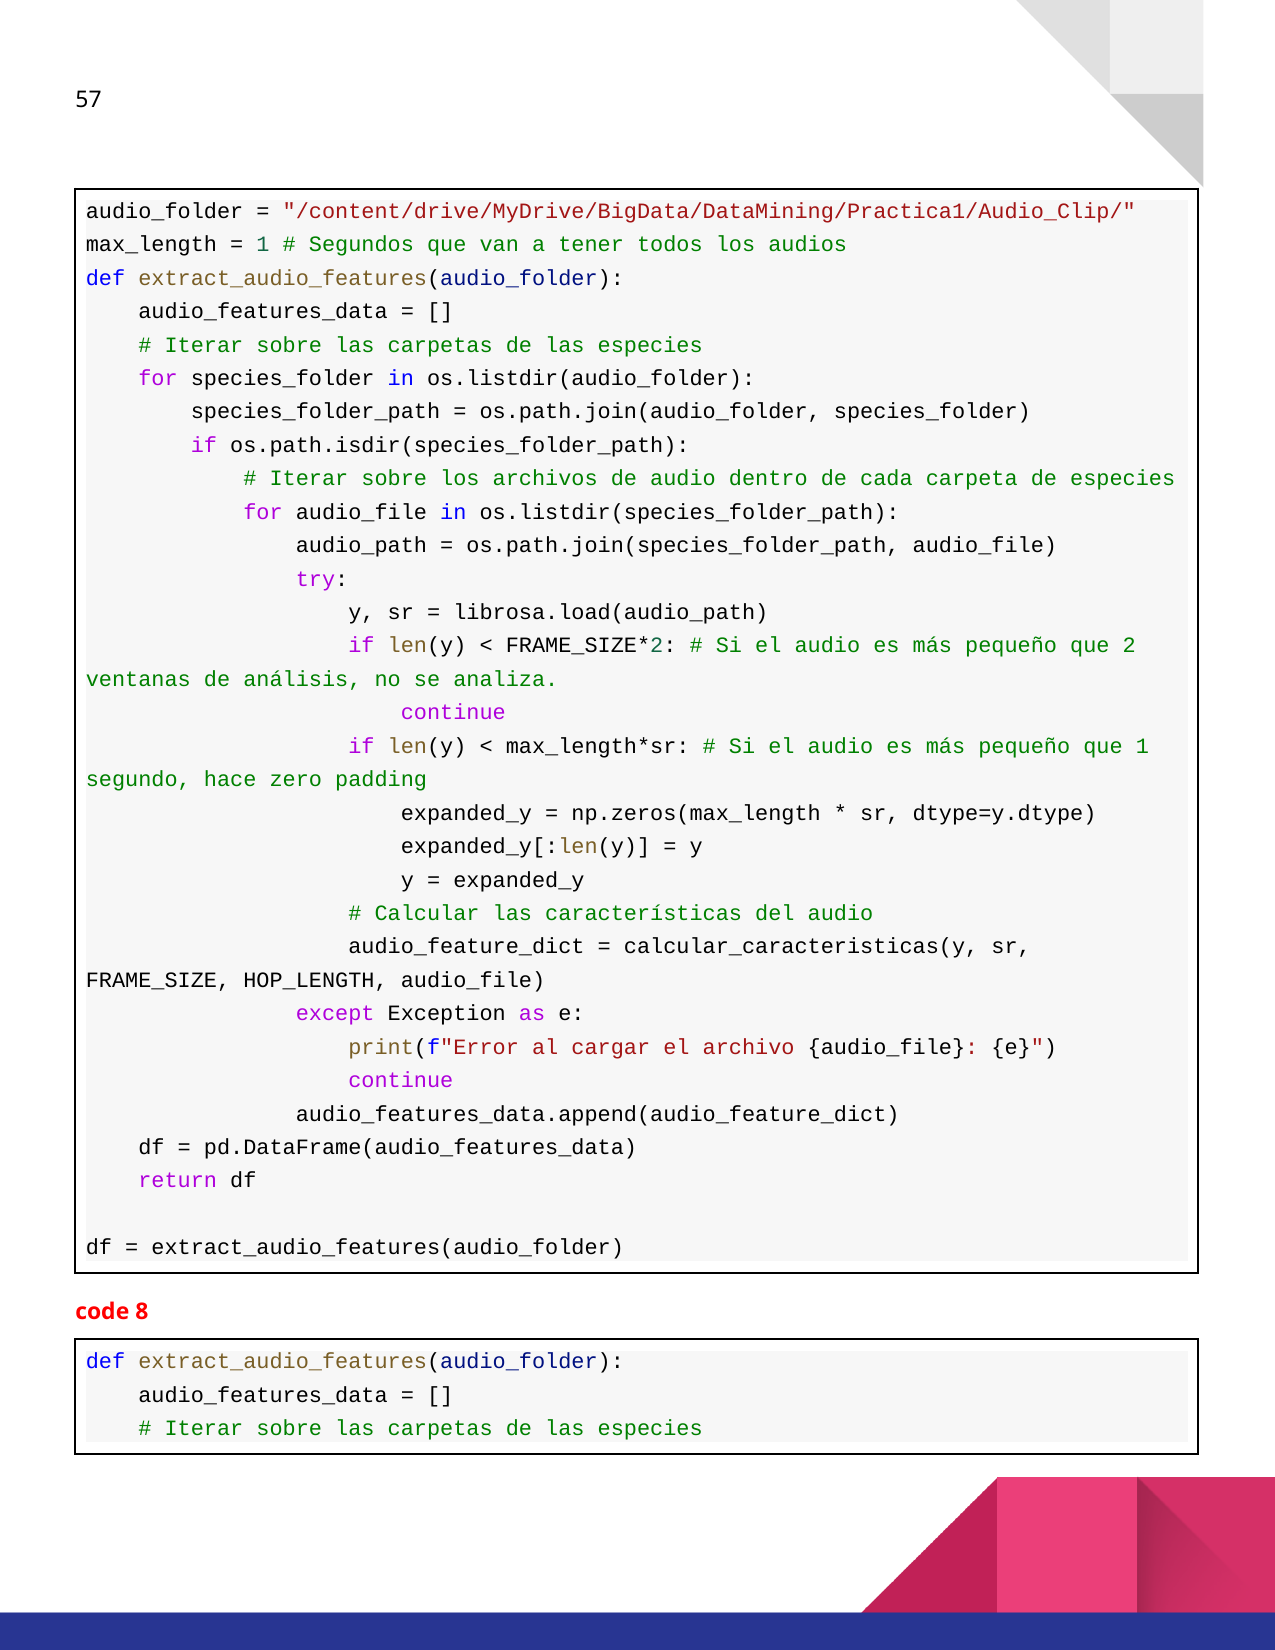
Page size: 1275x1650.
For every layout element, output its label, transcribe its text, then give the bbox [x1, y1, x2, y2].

table_header audio_folder = "/content/drive/MyDrive/BigData/DataMining/Practica1/Audio_Clip/" max_length = 1 # Segundos que van a tener todos los audios def extract_audio_features(audio_folder): audio_features_data = [] # Iterar sobre las carpetas de las especies for species_folder in os.listdir(audio_folder): species_folder_path = os.path.join(audio_folder, species_folder) if os.path.isdir(species_folder_path): # Iterar sobre los archivos de audio dentro de cada carpeta de especies for audio_file in os.listdir(species_folder_path): audio_path = os.path.join(species_folder_path, audio_file) try: y, sr = librosa.load(audio_path) if len(y) < FRAME_SIZE*2: # Si el audio es más pequeño que 2 ventanas de análisis, no se analiza. continue if len(y) < max_length*sr: # Si el audio es más pequeño que 1 segundo, hace zero padding expanded_y = np.zeros(max_length * sr, dtype=y.dtype) expanded_y[:len(y)] = y y = expanded_y # Calcular las características del audio audio_feature_dict = calcular_caracteristicas(y, sr, FRAME_SIZE, HOP_LENGTH, audio_file) except Exception as e: print(f"Error al cargar el archivo {audio_file}: {e}") continue audio_features_data.append(audio_feature_dict) df = pd.DataFrame(audio_features_data) return df df = extract_audio_features(audio_folder) [76, 190, 1197, 1272]
picture [0, 1475, 1275, 1650]
text code 8 [75, 1295, 1198, 1326]
table_header def extract_audio_features(audio_folder): audio_features_data = [] # Iterar sobre las carpetas de las especies [76, 1340, 1197, 1453]
picture [1015, 0, 1204, 188]
